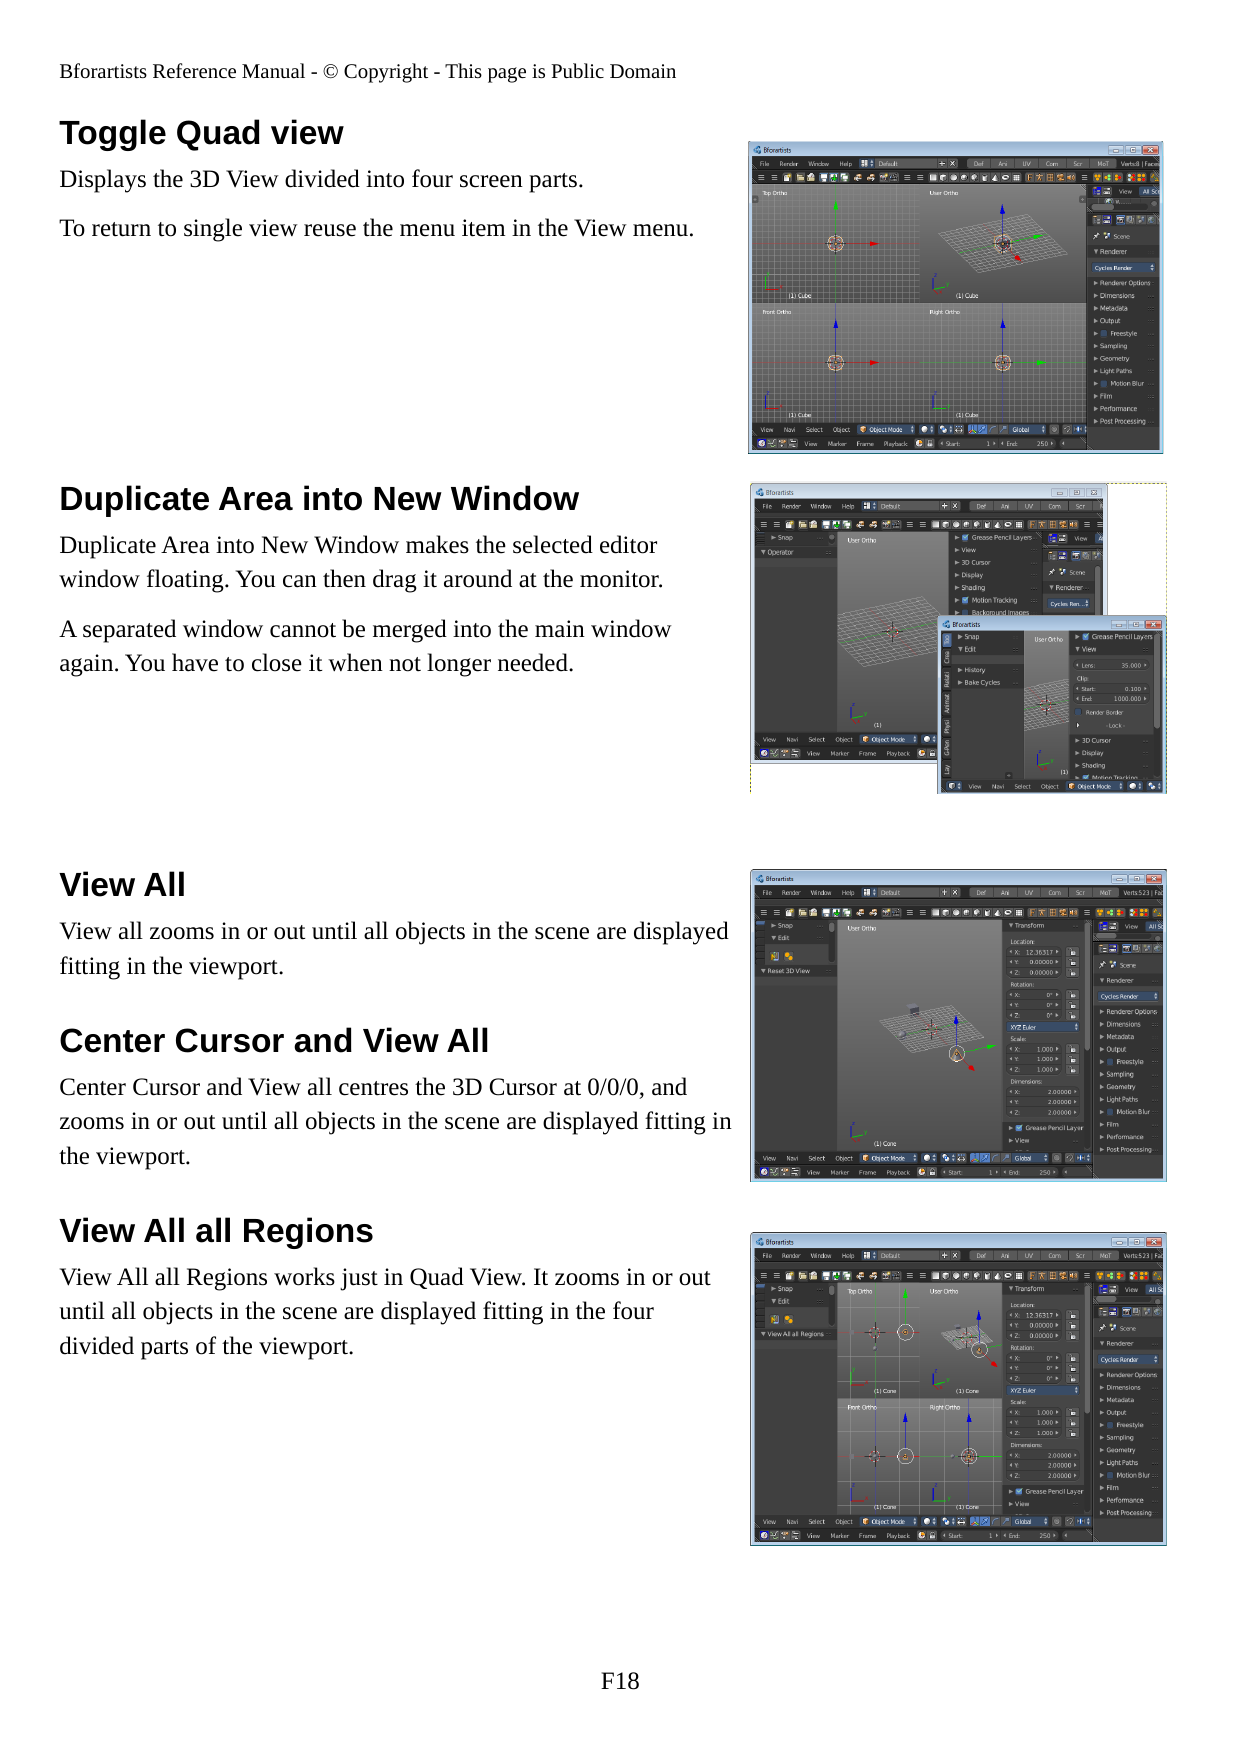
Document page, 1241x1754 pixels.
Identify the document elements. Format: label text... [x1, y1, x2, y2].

text A separated window cannot be merged into the main window again. You have to close it when not longer needed. [59, 614, 750, 677]
text Center Cursor and View all centres the 3D Cursor at 0/0/0, and zooms in or out until all objects in the scene are displayed fitting in the viewport. [59, 1072, 750, 1169]
subtitle Center Cursor and View All [59, 1021, 750, 1059]
text To return to single view reuse the menu item in the View menu. [59, 213, 747, 242]
text View All all Regions works just in Quad View. It zooms in or out until all objects in the scene are displayed fitting in the four divided parts of the viewport. [59, 1262, 750, 1359]
subtitle View All [59, 865, 1181, 904]
subtitle Toggle Quad view [59, 113, 1181, 151]
subtitle [1167, 1021, 1181, 1059]
picture [750, 1232, 1167, 1546]
picture [750, 481, 1167, 794]
subtitle Duplicate Area into New Window [59, 479, 1181, 518]
text Duplicate Area into New Window makes the selected editor window floating. You can then drag it around at the monitor. [59, 530, 750, 593]
text View all zooms in or out until all objects in the scene are displayed fitting in the viewport. [59, 916, 750, 979]
picture [747, 141, 1164, 454]
subtitle View All all Regions [59, 1211, 1181, 1249]
picture [750, 869, 1167, 1182]
text Displays the 3D View divided into four screen parts. [59, 164, 747, 192]
